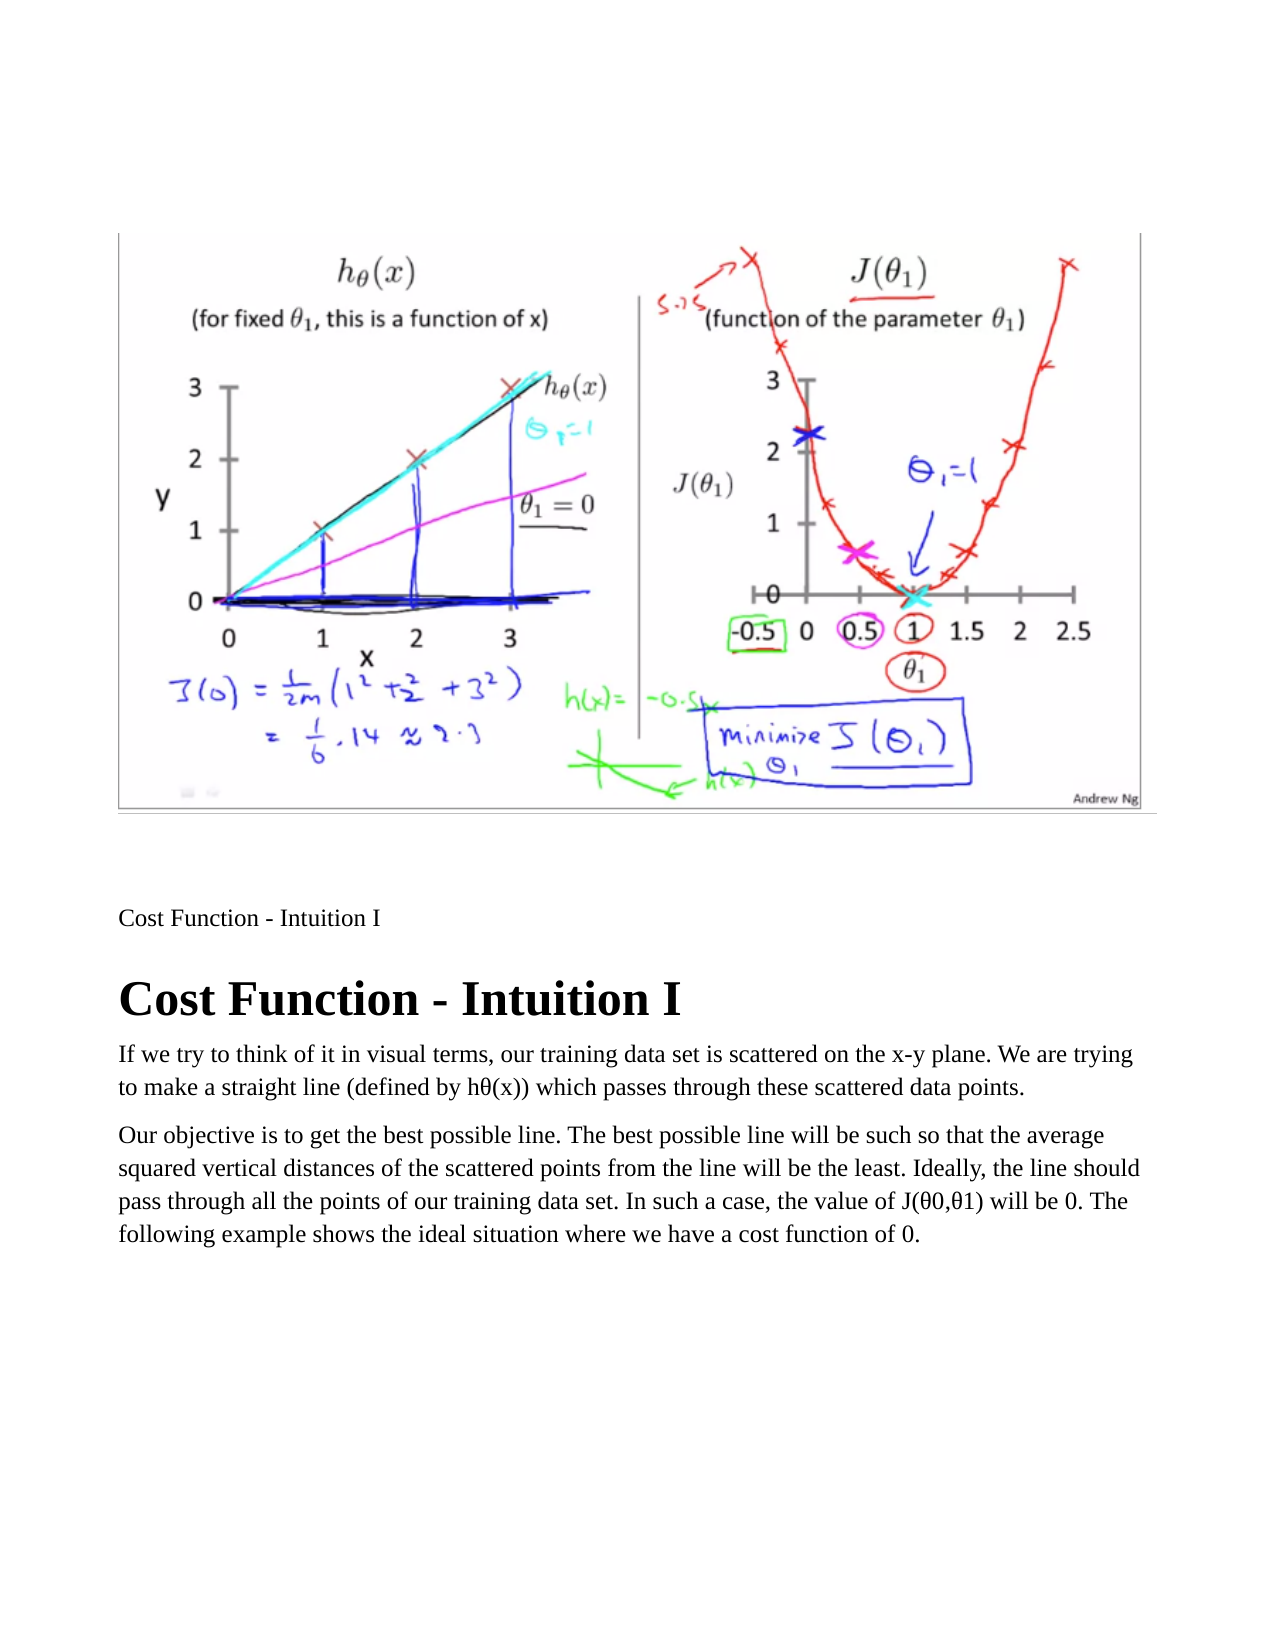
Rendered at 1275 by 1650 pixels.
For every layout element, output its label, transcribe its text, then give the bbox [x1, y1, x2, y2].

subtitle Cost Function - Intuition I [118, 969, 1157, 1027]
text If we try to think of it in visual terms, our training data set is scattered on the x-y plane. We are trying to make a straight line (defined by hθ​(x)) which passes through these scattered data points. [118, 1039, 1157, 1101]
subtitle Cost Function - Intuition I [118, 903, 1157, 932]
picture [118, 233, 1157, 825]
text Our objective is to get the best possible line. The best possible line will be such so that the average squared vertical distances of the scattered points from the line will be the least. Ideally, the line should pass through all the points of our training data set. In such a case, the value of J(θ0​,θ1​) will be 0. The following example shows the ideal situation where we have a cost function of 0. [118, 1120, 1157, 1248]
